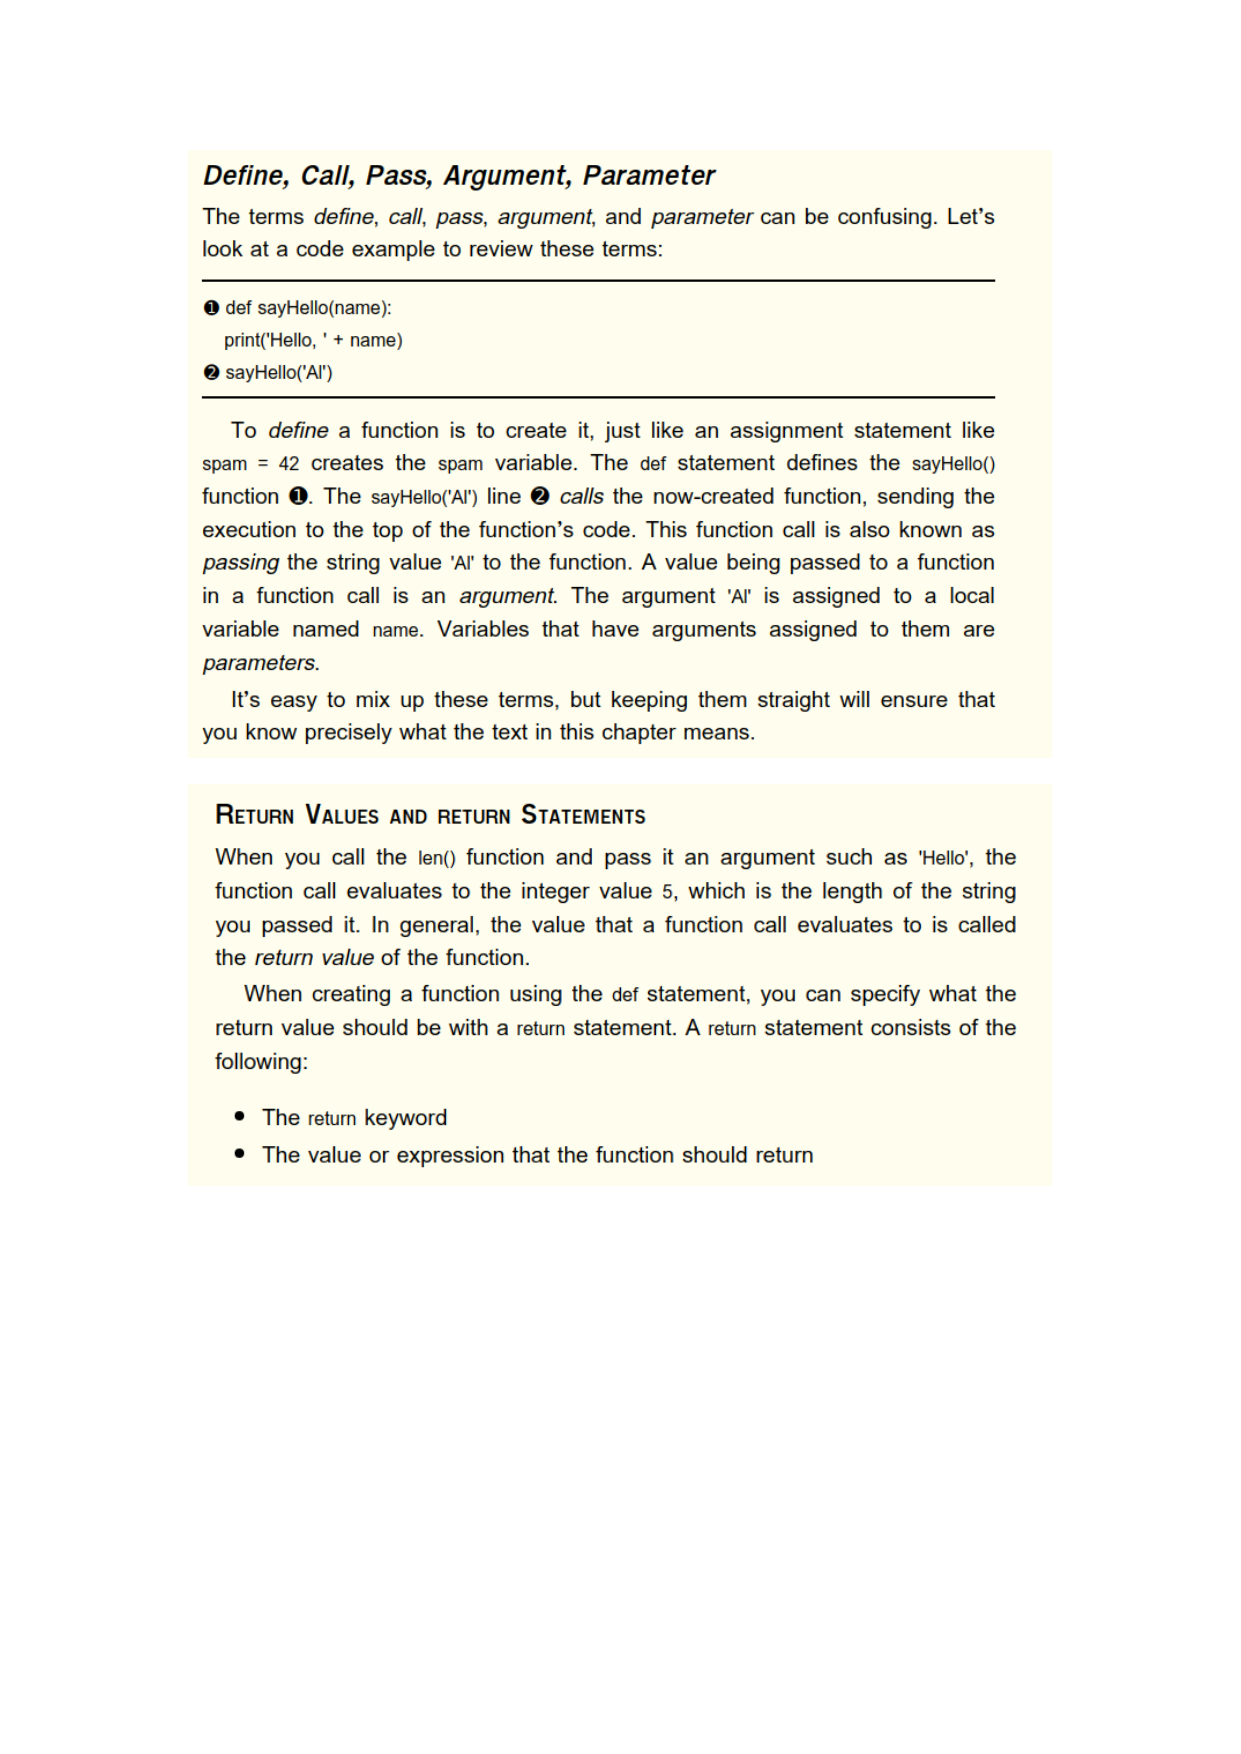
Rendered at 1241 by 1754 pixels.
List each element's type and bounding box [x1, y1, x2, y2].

picture [187, 150, 1053, 758]
picture [187, 784, 1053, 1186]
